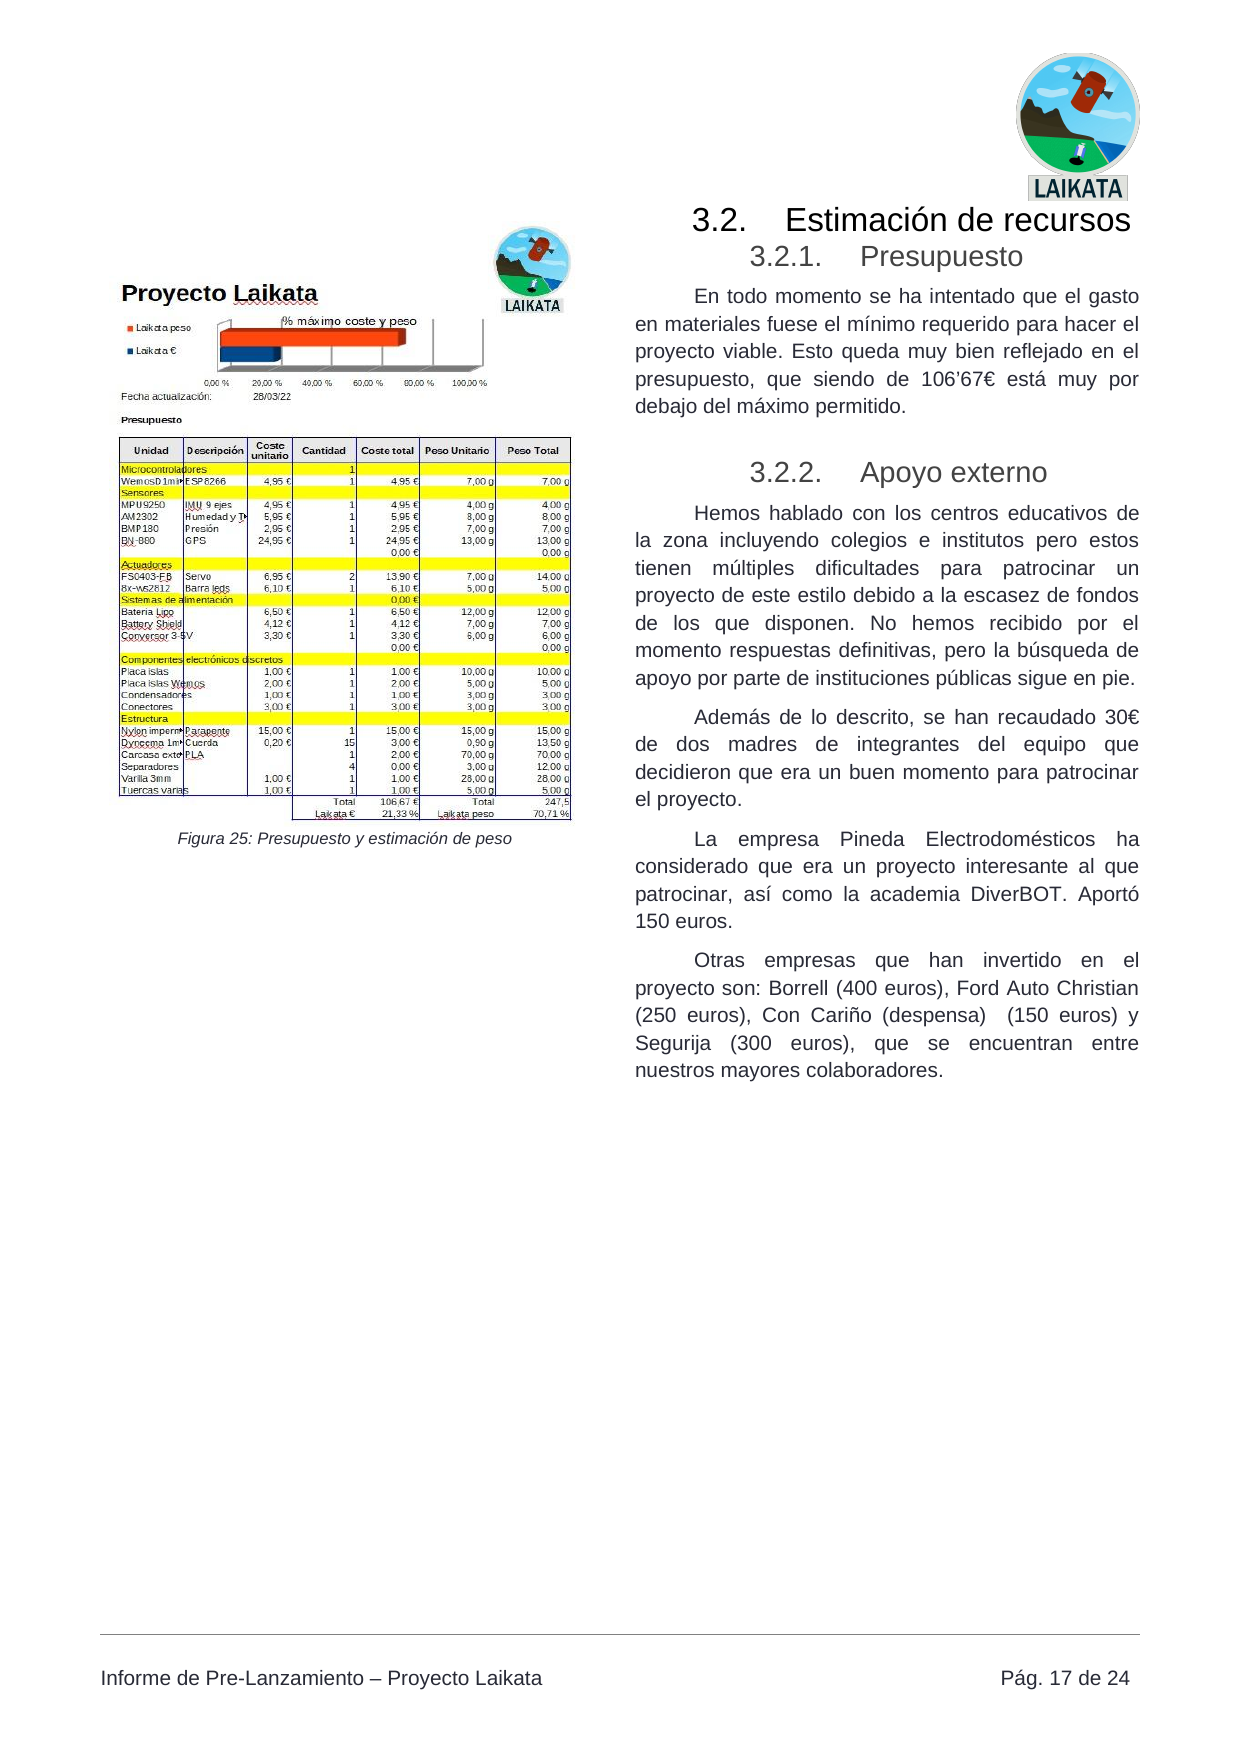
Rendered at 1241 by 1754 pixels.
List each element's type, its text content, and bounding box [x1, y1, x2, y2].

text Además de lo descrito, se han recaudado 30€ de dos madres de integrantes del equipo que decidieron que era un buen momento para patrocinar el proyecto. [635, 705, 1140, 811]
picture [1016, 53, 1140, 201]
picture [109, 221, 578, 827]
list Figura 25: Presupuesto y estimación de peso [107, 211, 582, 848]
subtitle Presupuesto [822, 239, 1140, 272]
subtitle Apoyo externo [822, 455, 1140, 489]
text Hemos hablado con los centros educativos de la zona incluyendo colegios e institutos pero estos tienen múltiples dificultades para patrocinar un proyecto de este estilo debido a la escasez de fondos de los que disponen. No hemos recibido por el momento respuestas definitivas, pero la búsqueda de apoyo por parte de instituciones públicas sigue en pie. [635, 500, 1140, 689]
text La empresa Pineda Electrodomésticos ha considerado que era un proyecto interesante al que patrocinar, así como la academia DiverBOT. Aportó 150 euros. [635, 826, 1140, 933]
subtitle Estimación de recursos [747, 201, 1140, 239]
text Otras empresas que han invertido en el proyecto son: Borrell (400 euros), Ford Auto Christian (250 euros), Con Cariño (despensa) (150 euros) y Segurija (300 euros), que se encuentran entre nuestros mayores colaboradores. [635, 948, 1140, 1082]
text En todo momento se ha intentado que el gasto en materiales fuese el mínimo requerido para hacer el proyecto viable. Esto queda muy bien reflejado en el presupuesto, que siendo de 106’67€ está muy por debajo del máximo permitido. [635, 284, 1140, 418]
